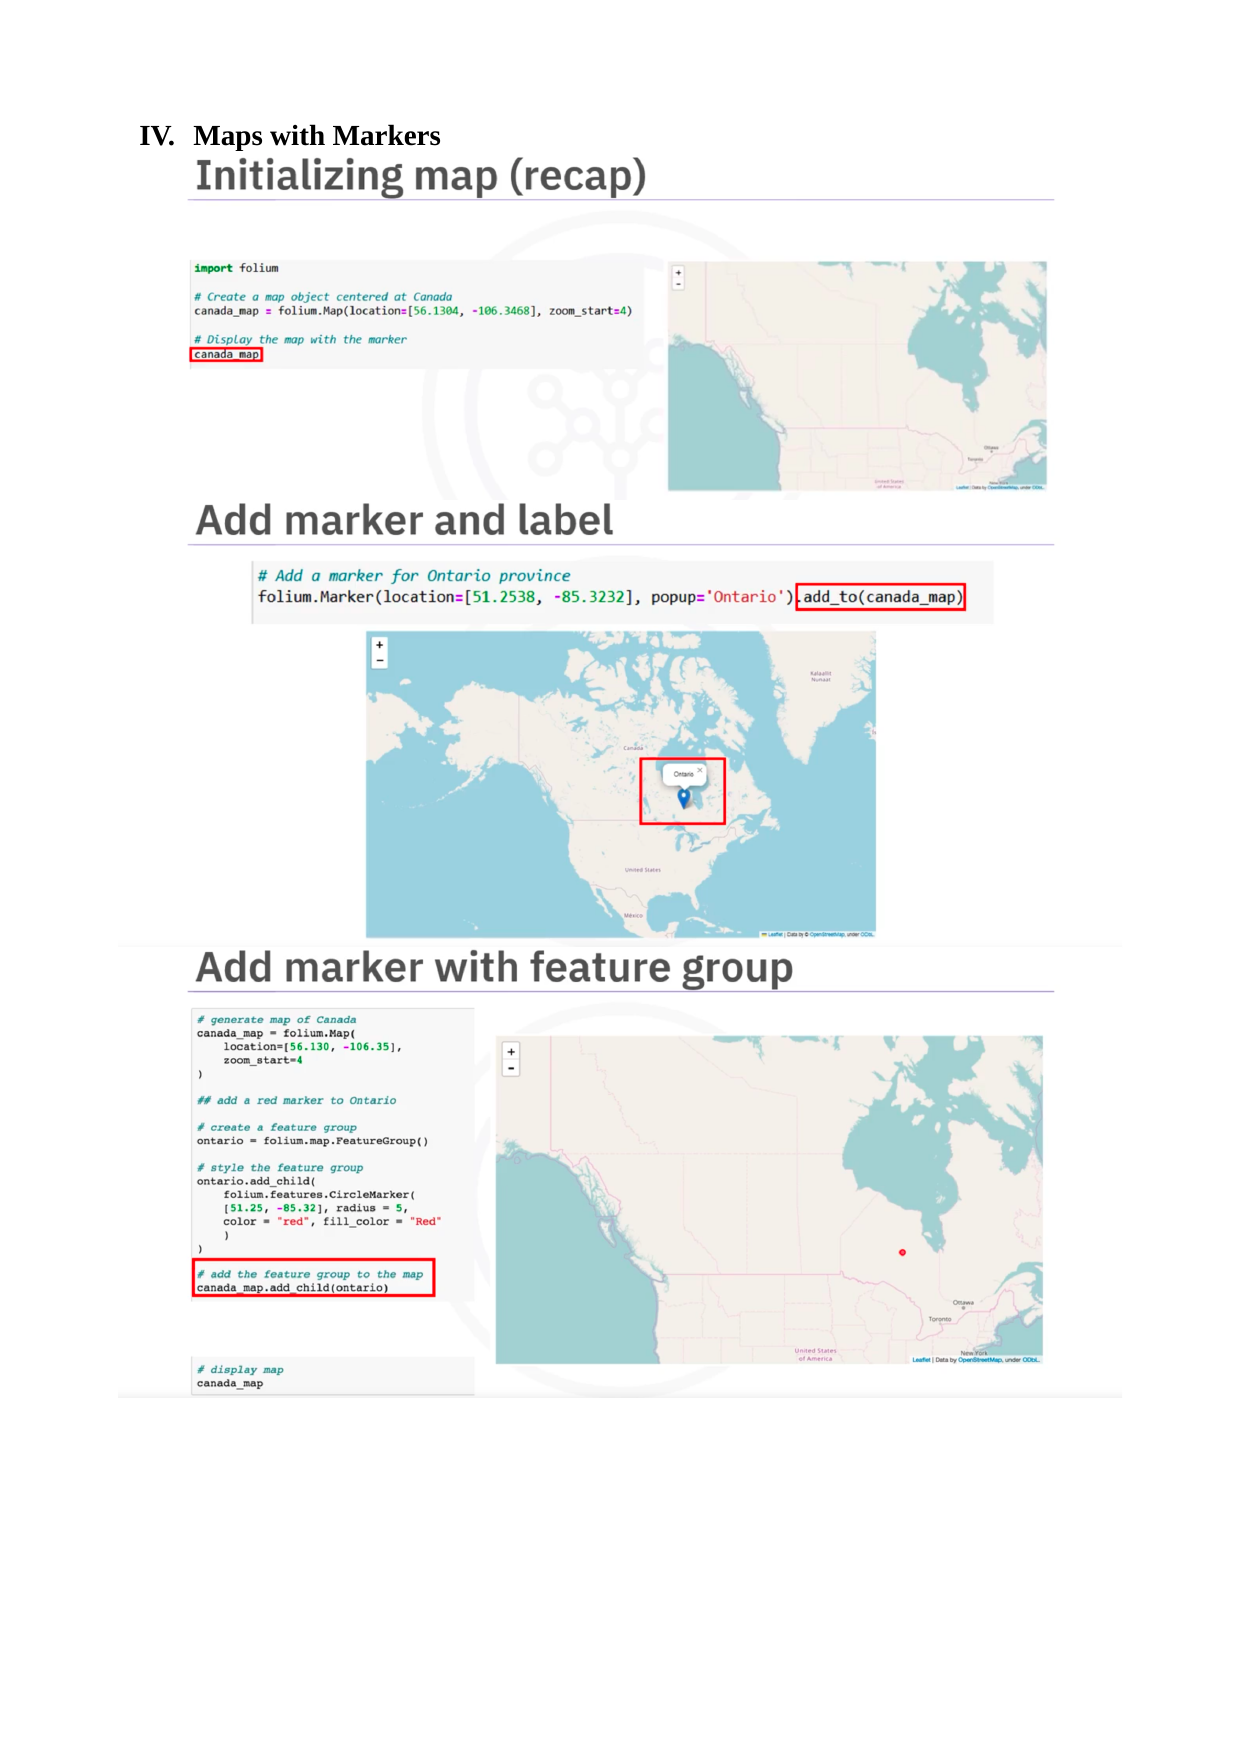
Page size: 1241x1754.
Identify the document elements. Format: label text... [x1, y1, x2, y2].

picture [118, 151, 1123, 1398]
list Maps with Markers [175, 118, 1122, 151]
